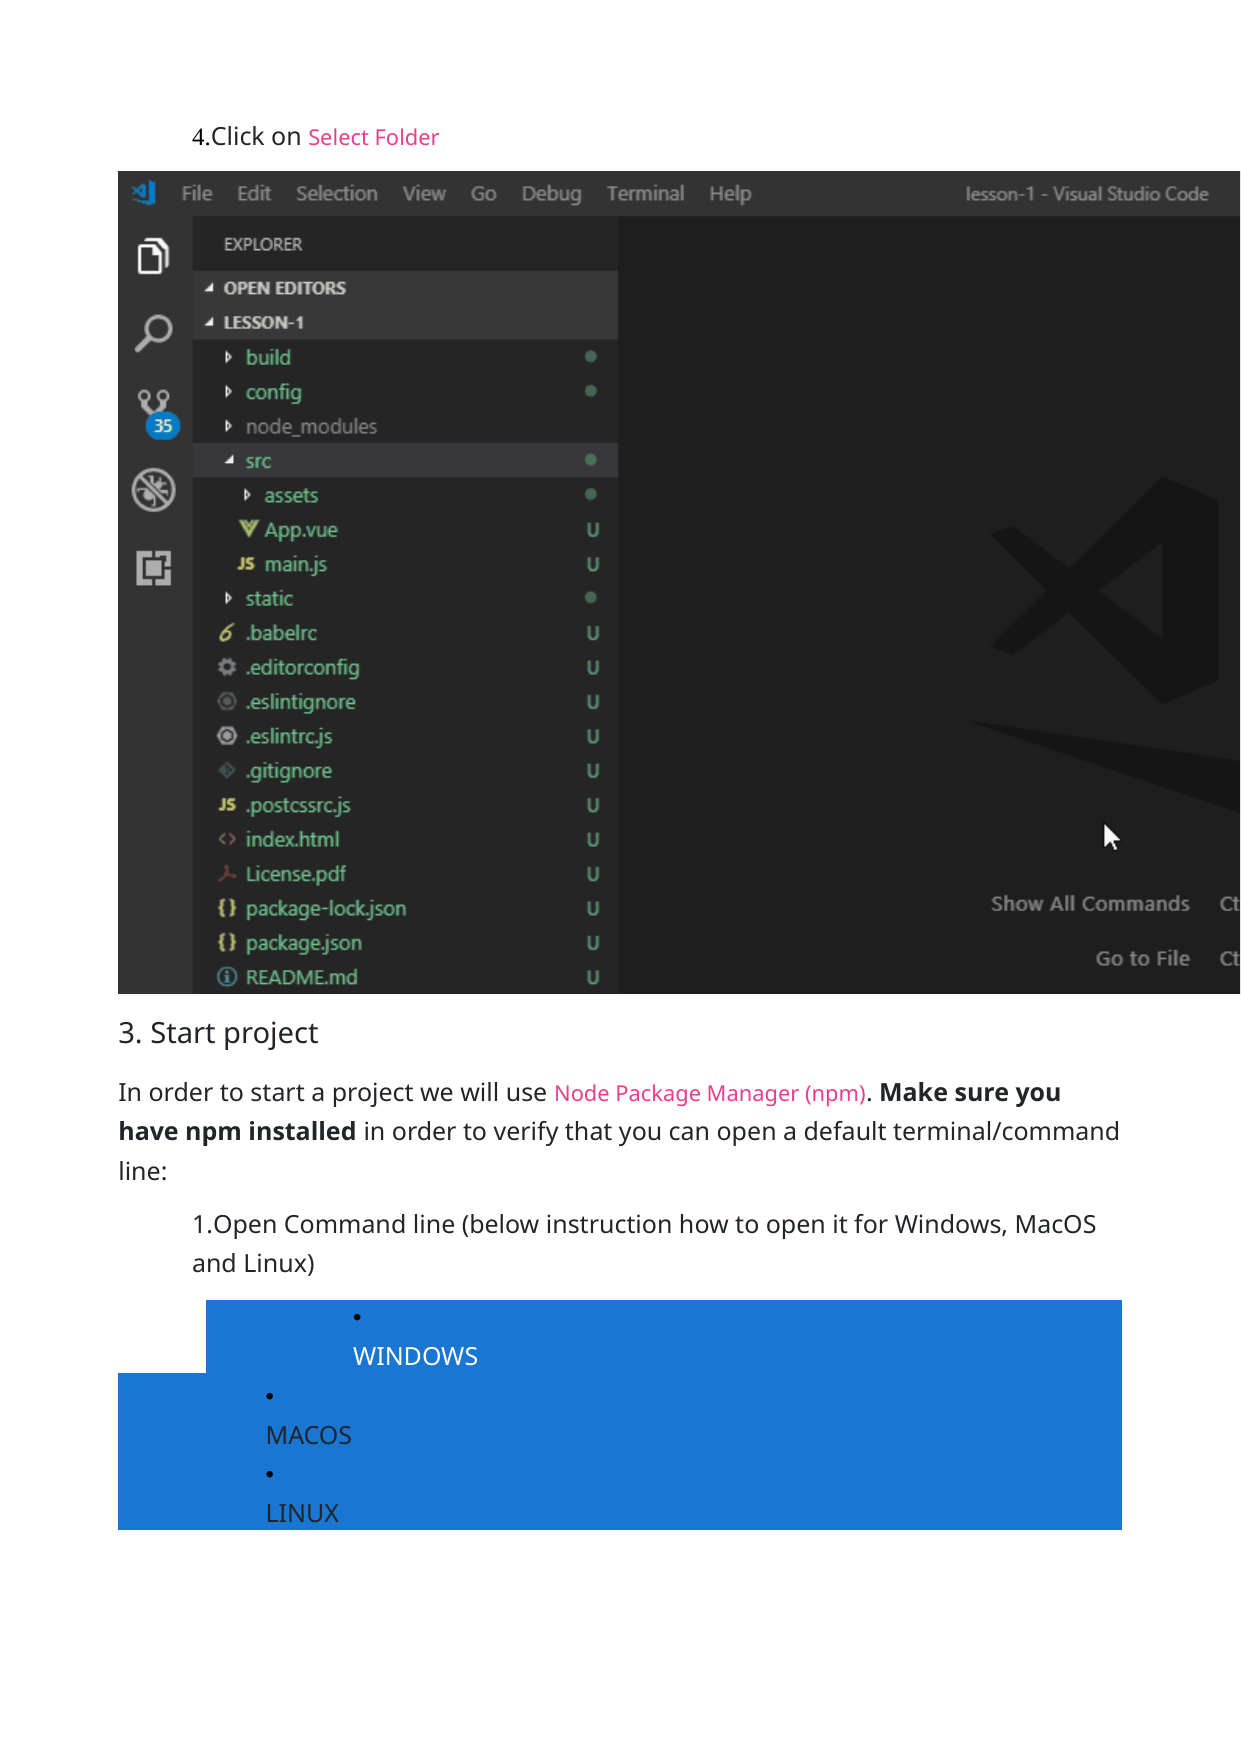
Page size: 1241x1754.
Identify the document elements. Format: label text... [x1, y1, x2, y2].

list Click on Select Folder [118, 118, 1122, 152]
list MACOS [118, 1378, 1122, 1451]
list LINUX [118, 1456, 1122, 1530]
picture [118, 171, 1241, 994]
subtitle 3. Start project [118, 1013, 1122, 1052]
list WINDOWS [206, 1300, 1122, 1373]
list Open Command line (below instruction how to open it for Windows, MacOS and Linux) [118, 1207, 1122, 1280]
text In order to start a project we will use Node Package Manager (npm). Make sure you have npm installed in order to verify that you can open a default terminal/command line: [118, 1075, 1122, 1187]
